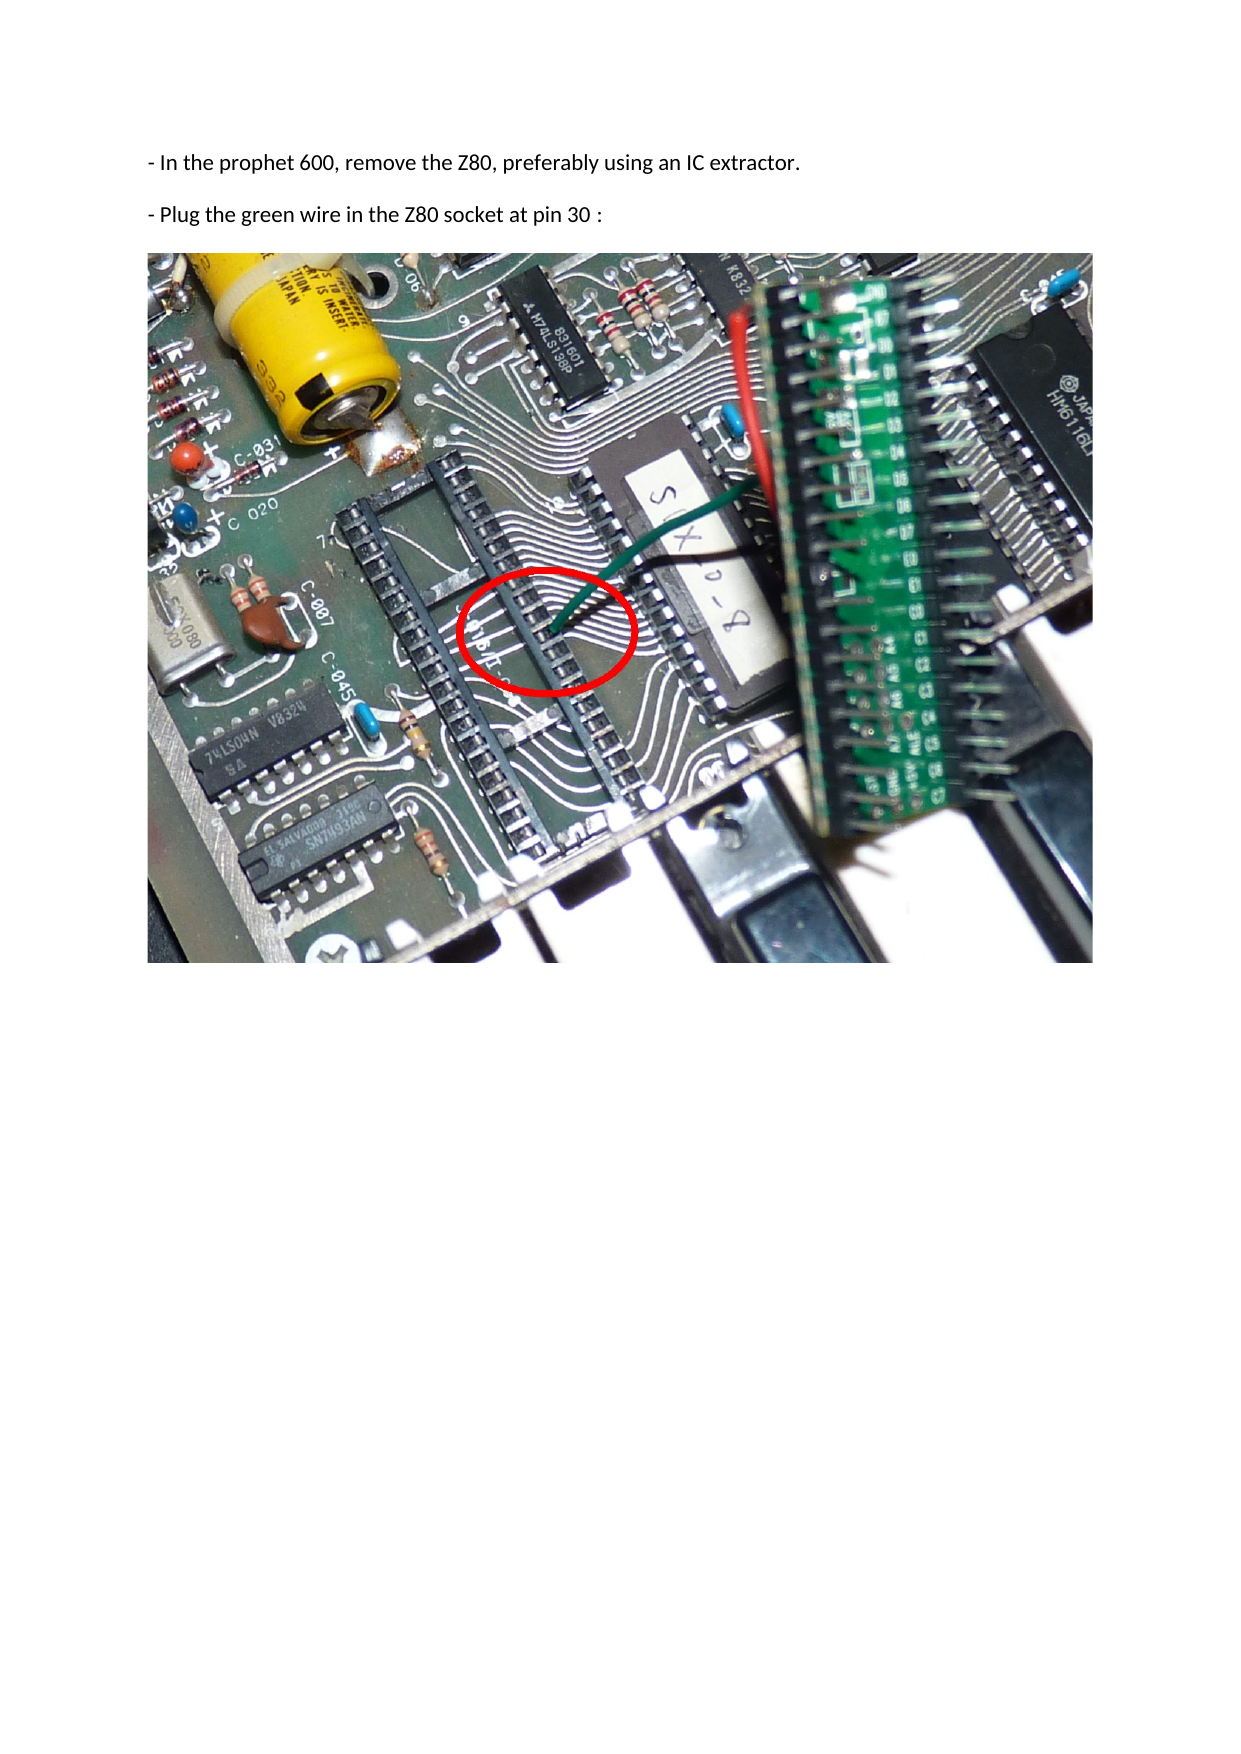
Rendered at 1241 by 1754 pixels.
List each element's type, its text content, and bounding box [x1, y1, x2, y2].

text - Plug the green wire in the Z80 socket at pin 30 : [148, 201, 1093, 229]
text - In the prophet 600, remove the Z80, preferably using an IC extractor. [148, 148, 1093, 176]
picture [147, 253, 1093, 963]
